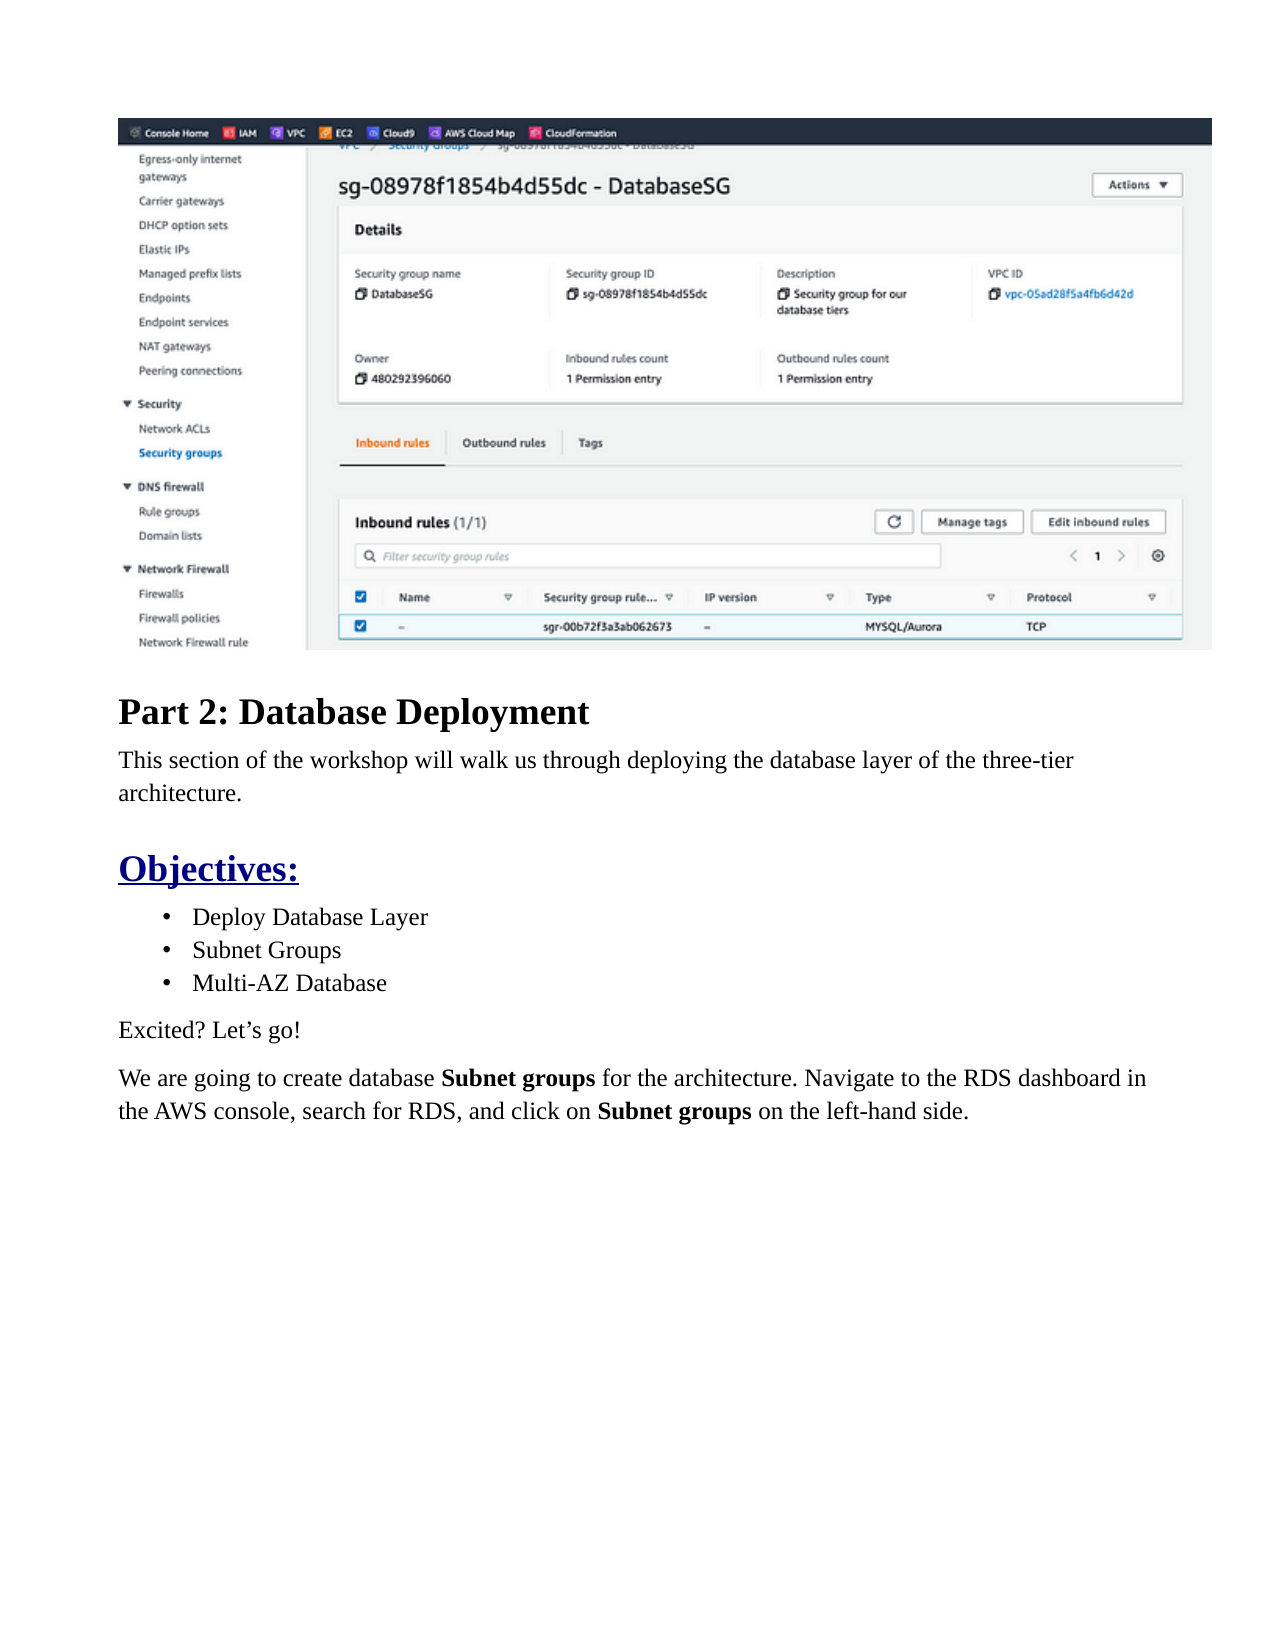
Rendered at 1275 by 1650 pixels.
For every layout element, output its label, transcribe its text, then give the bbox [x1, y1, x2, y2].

subtitle Part 2: Database Deployment [118, 689, 1157, 732]
text Excited? Let’s go! [118, 1015, 1157, 1044]
list Subnet Groups [162, 935, 1157, 963]
subtitle Objectives: [118, 846, 1157, 889]
text This section of the workshop will walk us through deploying the database layer of the three-tier architecture. [118, 745, 1157, 806]
list Deploy Database Layer [162, 902, 1157, 931]
list Multi-AZ Database [162, 968, 1157, 997]
picture [118, 118, 1212, 650]
text We are going to create database Subnet groups for the architecture. Navigate to the RDS dashboard in the AWS console, search for RDS, and click on Subnet groups on the left-hand side. [118, 1063, 1157, 1125]
